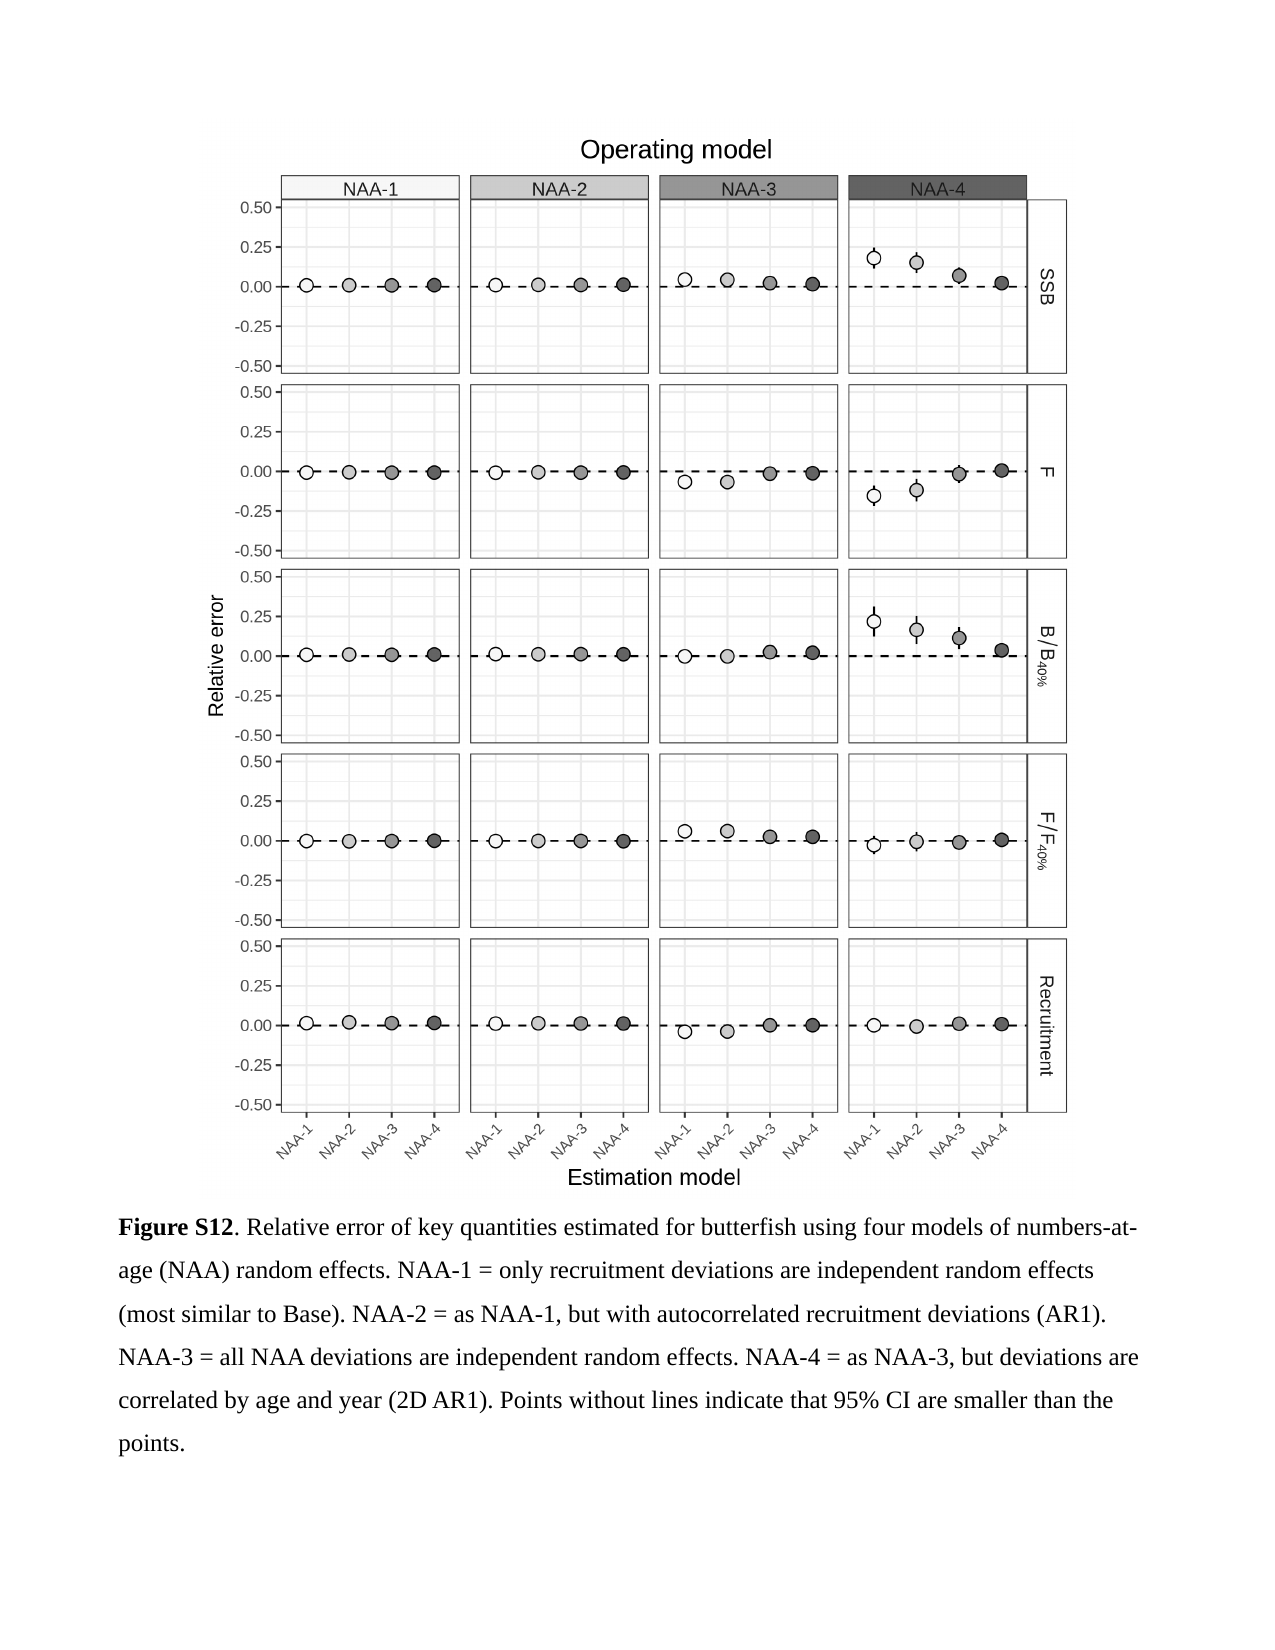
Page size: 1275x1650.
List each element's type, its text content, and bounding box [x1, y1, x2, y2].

text Figure S12. Relative error of key quantities estimated for butterfish using four models of numbers-at-age (NAA) random effects. NAA-1 = only recruitment deviations are independent random effects (most similar to Base). NAA-2 = as NAA-1, but with autocorrelated recruitment deviations (AR1). NAA-3 = all NAA deviations are independent random effects. NAA-4 = as NAA-3, but deviations are correlated by age and year (2D AR1). Points without lines indicate that 95% CI are smaller than the points. [118, 1212, 1157, 1457]
picture [198, 118, 1077, 1199]
